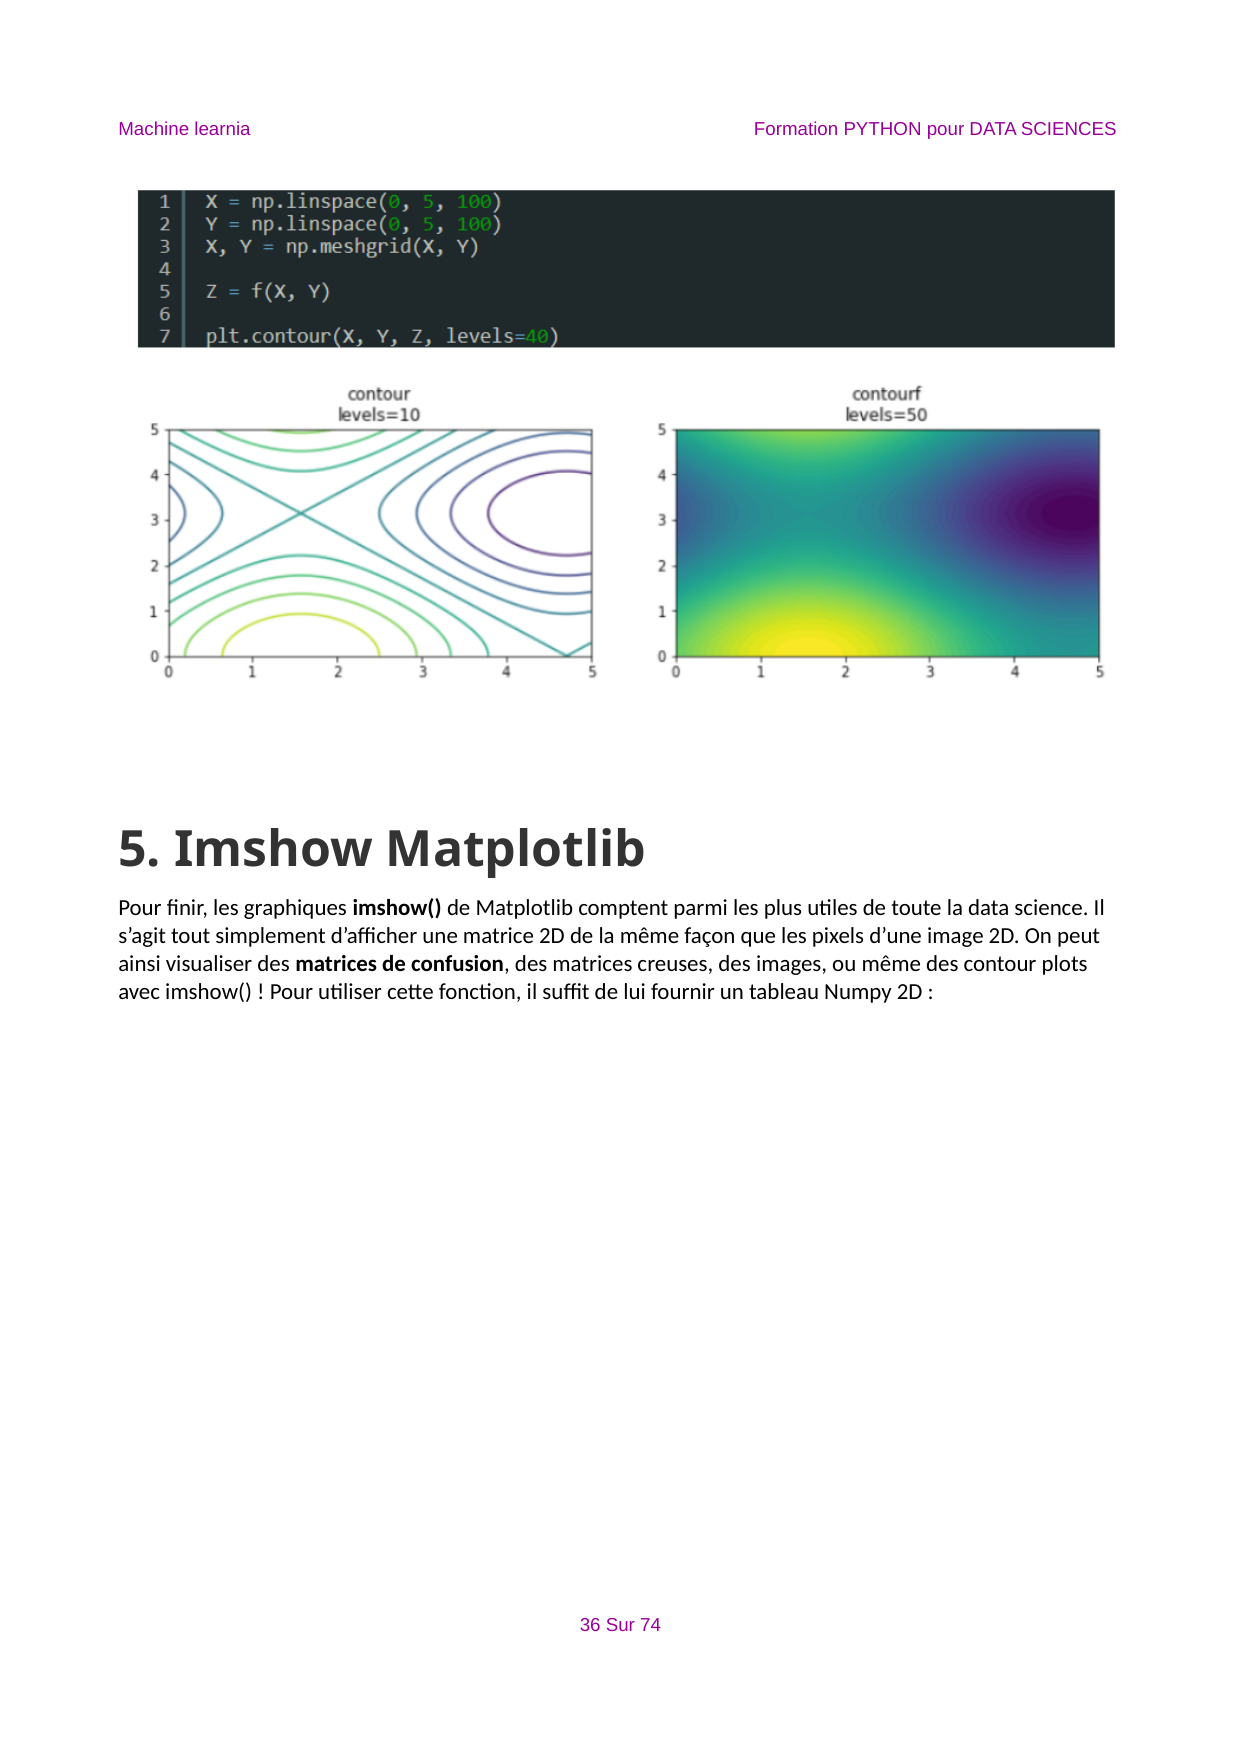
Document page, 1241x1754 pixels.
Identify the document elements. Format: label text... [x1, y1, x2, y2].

text Pour finir, les graphiques imshow() de Matplotlib comptent parmi les plus utiles de toute la data science. Il s’agit tout simplement d’afficher une matrice 2D de la même façon que les pixels d’une image 2D. On peut ainsi visualiser des matrices de confusion, des matrices creuses, des images, ou même des contour plots avec imshow() ! Pour utiliser cette fonction, il suffit de lui fournir un tableau Numpy 2D : [118, 893, 1122, 1005]
picture [118, 169, 1122, 707]
subtitle 5. Imshow Matplotlib [118, 812, 1122, 881]
